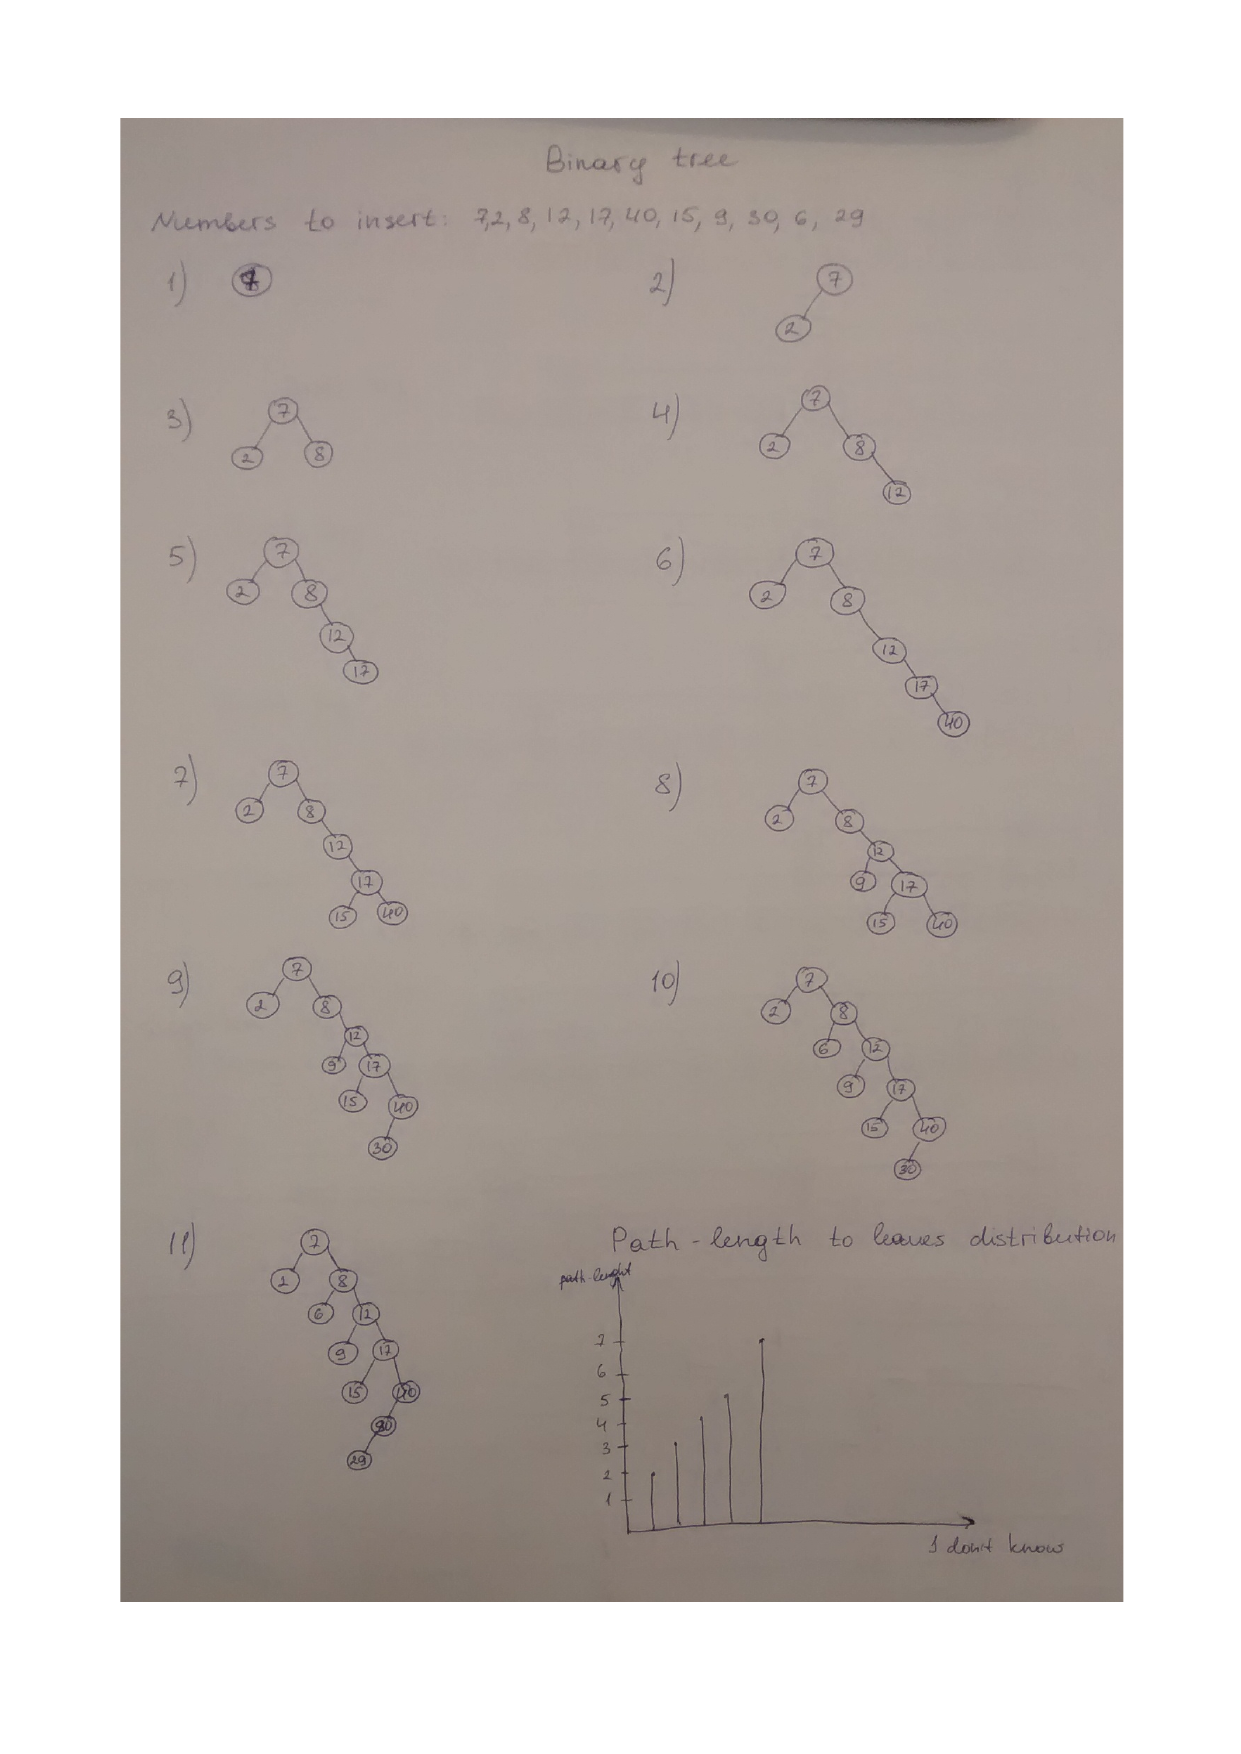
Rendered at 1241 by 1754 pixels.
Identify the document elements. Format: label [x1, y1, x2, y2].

picture [120, 118, 1124, 1602]
